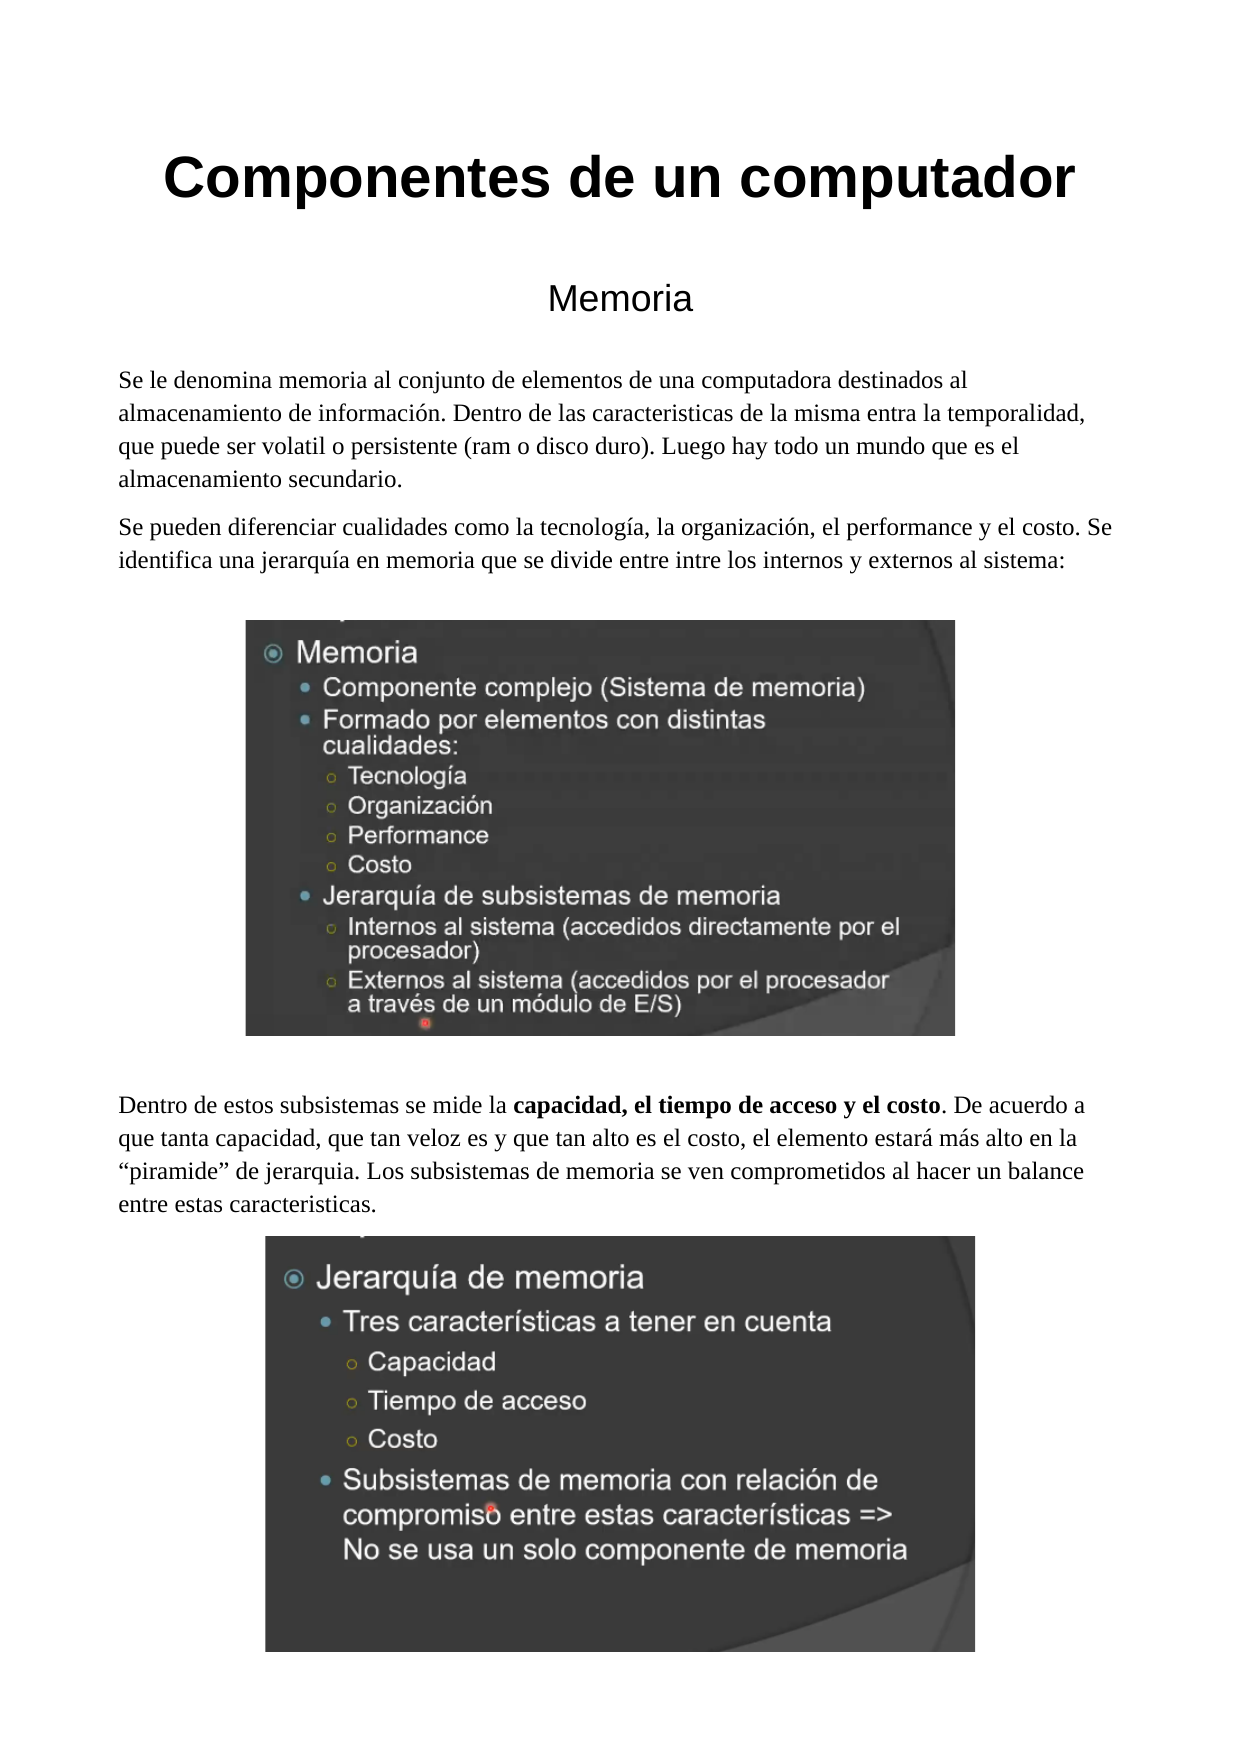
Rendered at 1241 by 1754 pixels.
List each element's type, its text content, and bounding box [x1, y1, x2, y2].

text Se pueden diferenciar cualidades como la tecnología, la organización, el performance y el costo. Se identifica una jerarquía en memoria que se divide entre intre los internos y externos al sistema: [118, 512, 1122, 574]
title Componentes de un computador [118, 143, 1122, 210]
text Se le denomina memoria al conjunto de elementos de una computadora destinados al almacenamiento de información. Dentro de las caracteristicas de la misma entra la temporalidad, que puede ser volatil o persistente (ram o disco duro). Luego hay todo un mundo que es el almacenamiento secundario. [118, 332, 1122, 493]
picture [265, 1236, 976, 1652]
text Dentro de estos subsistemas se mide la capacidad, el tiempo de acceso y el costo. De acuerdo a que tanta capacidad, que tan veloz es y que tan alto es el costo, el elemento estará más alto en la “piramide” de jerarquia. Los subsistemas de memoria se ven comprometidos al hacer un balance entre estas caracteristicas. [118, 592, 1122, 1218]
picture [245, 620, 956, 1036]
subtitle Memoria [118, 277, 1122, 320]
